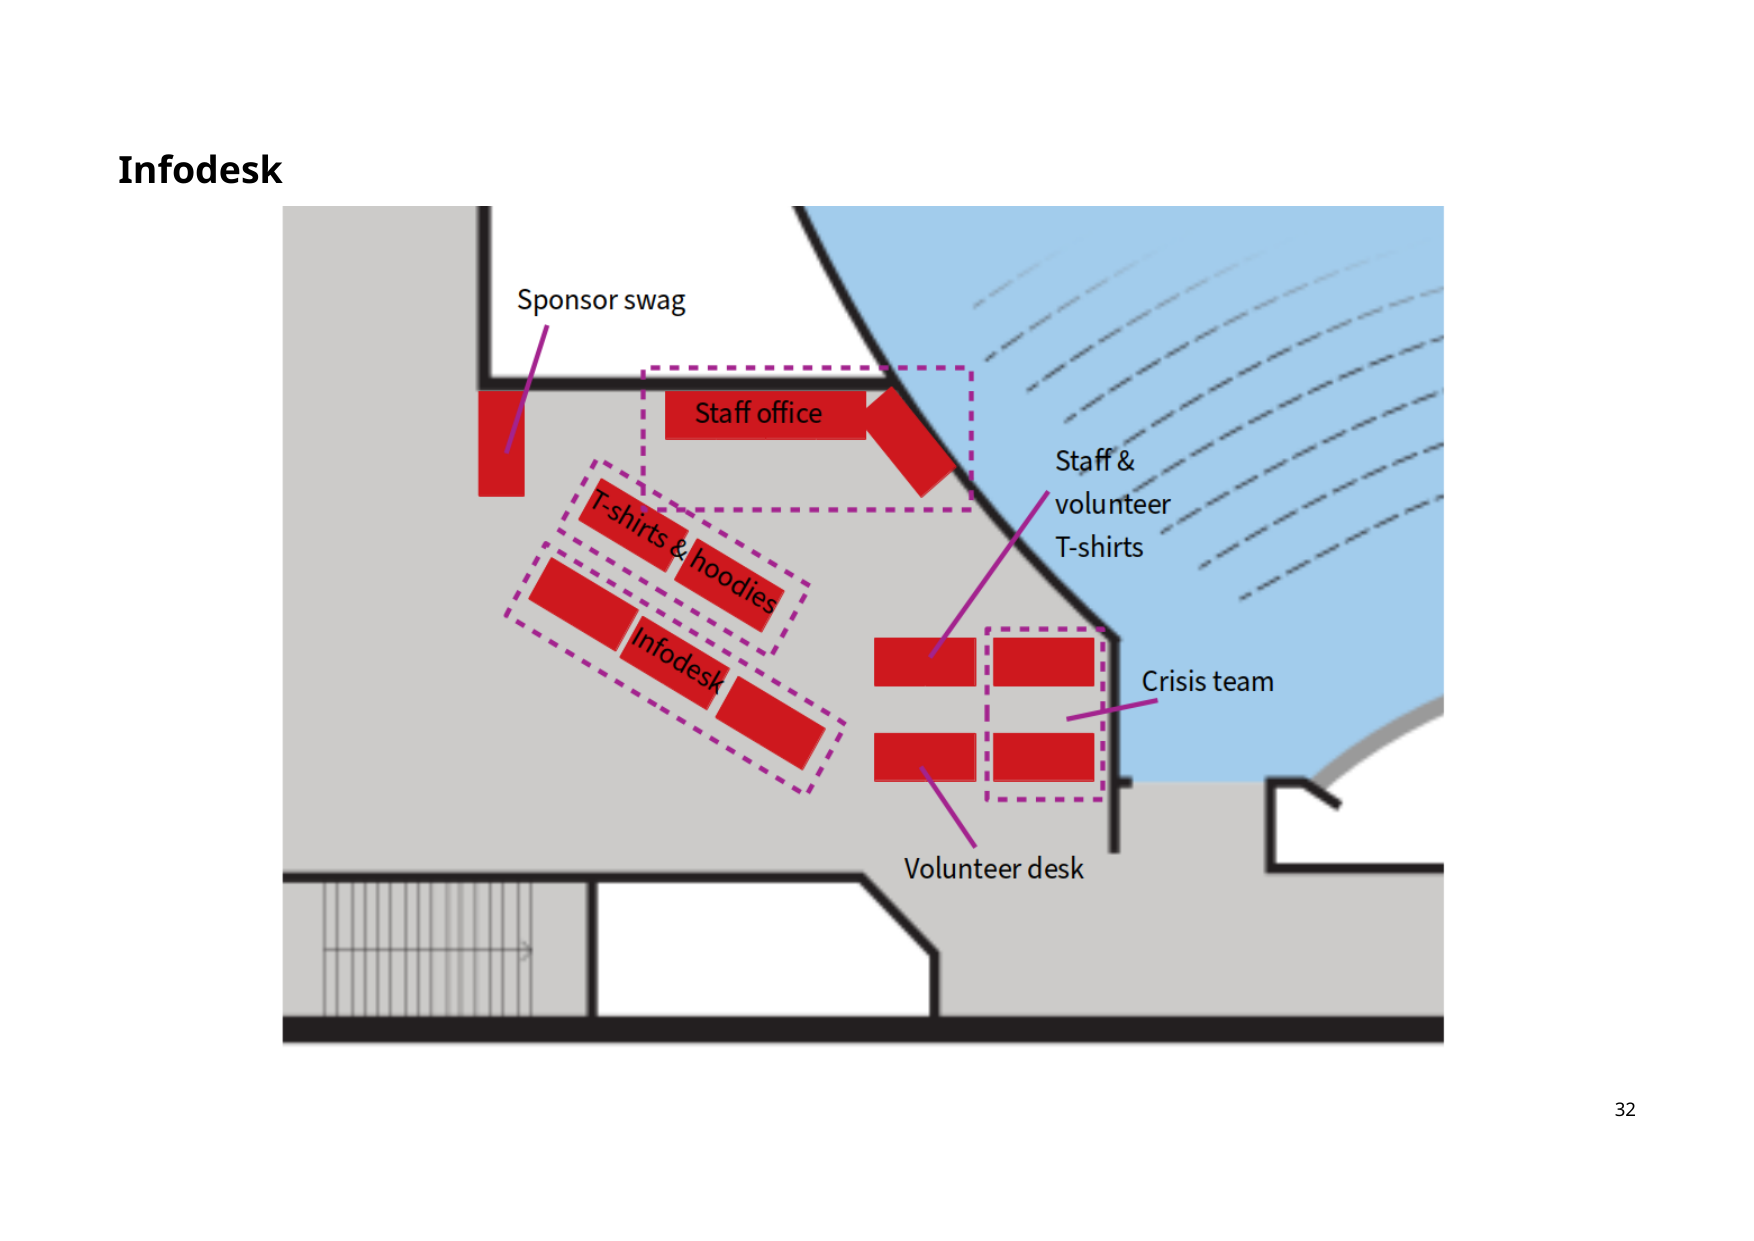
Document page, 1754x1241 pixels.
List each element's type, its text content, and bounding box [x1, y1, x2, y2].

subtitle Infodesk [118, 143, 1636, 194]
picture [246, 206, 1508, 1108]
